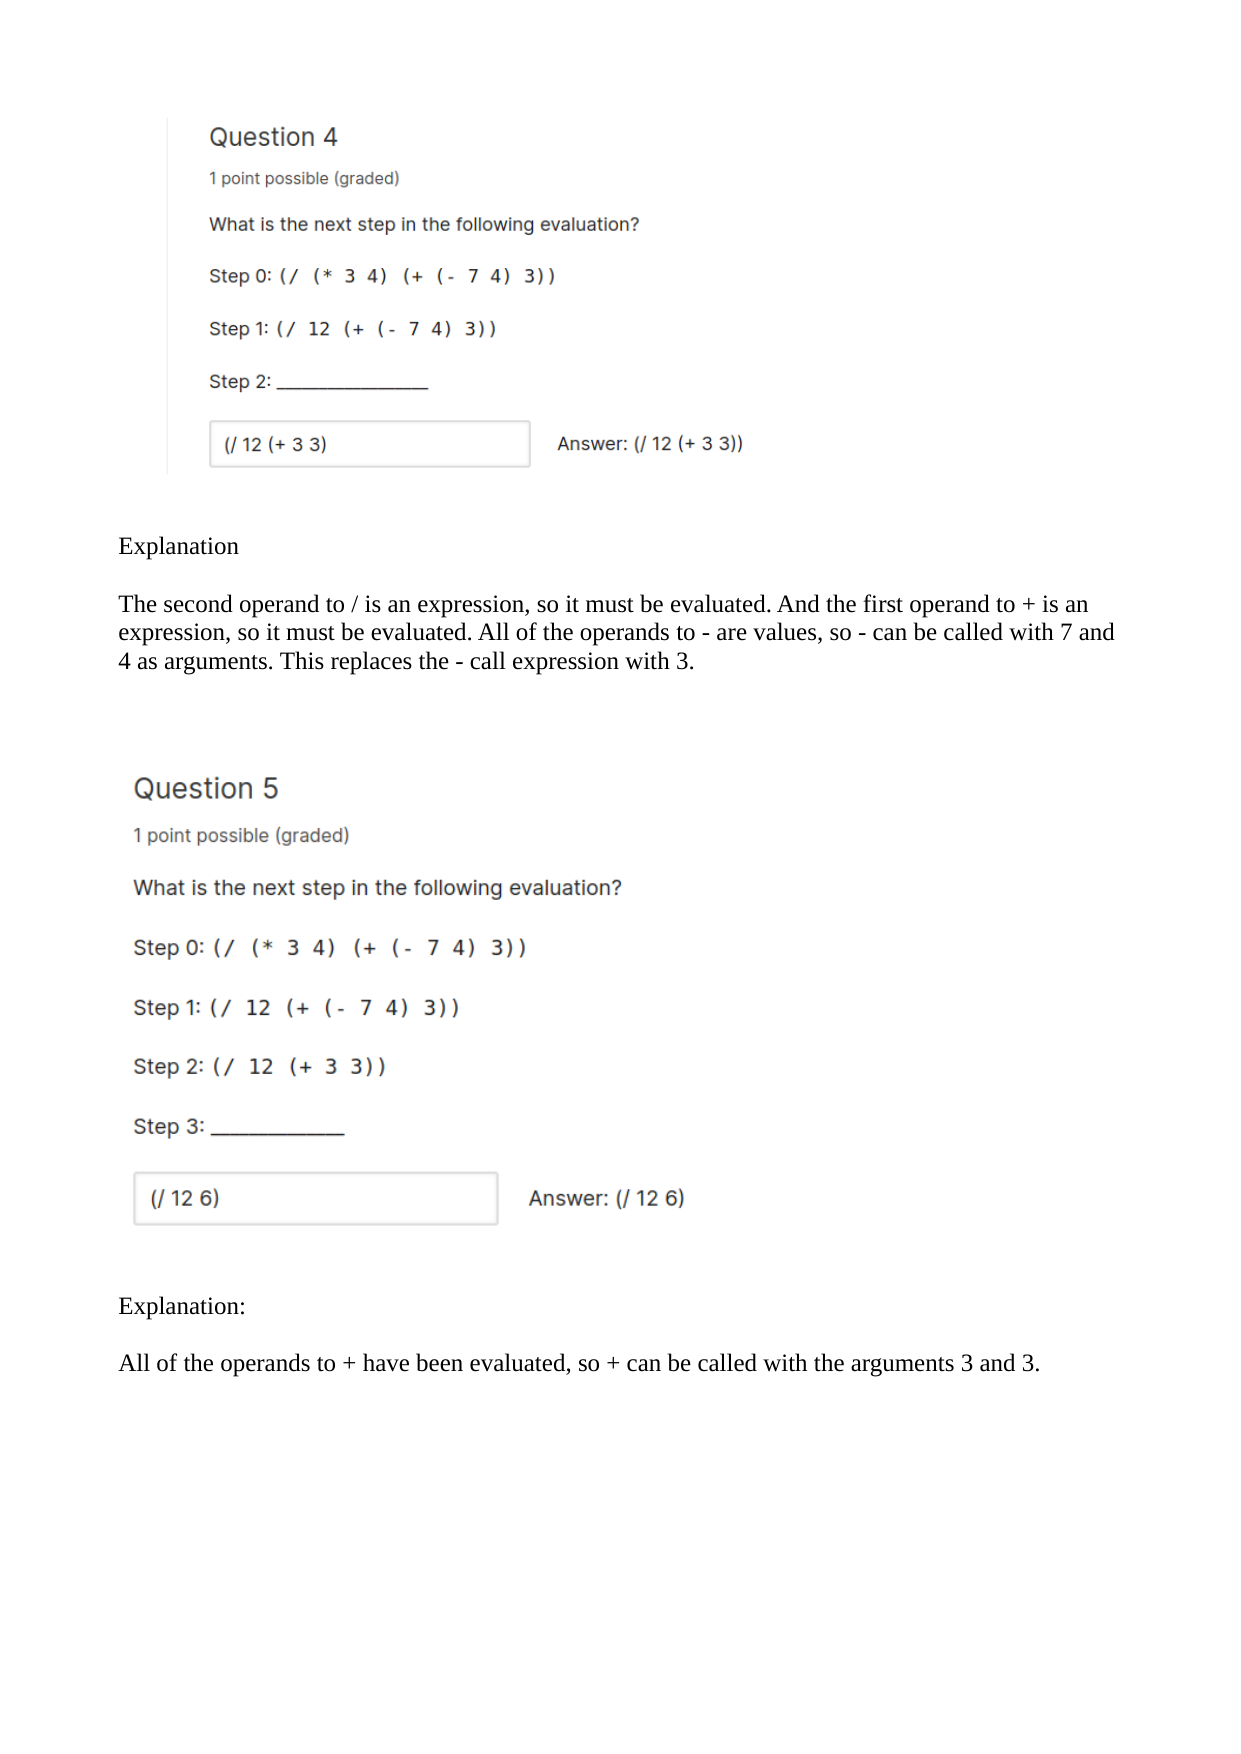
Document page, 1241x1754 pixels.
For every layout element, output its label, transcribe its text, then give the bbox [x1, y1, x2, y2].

text The second operand to / is an expression, so it must be evaluated. And the first operand to + is an expression, so it must be evaluated. All of the operands to - are values, so - can be called with 7 and 4 as arguments. This replaces the - call expression with 3. [118, 589, 1122, 675]
picture [118, 761, 1123, 1234]
text All of the operands to + have been evaluated, so + can be called with the arguments 3 and 3. [118, 1348, 1122, 1377]
text Explanation: [118, 1291, 1122, 1319]
picture [118, 118, 1123, 474]
text Explanation [118, 531, 1122, 560]
